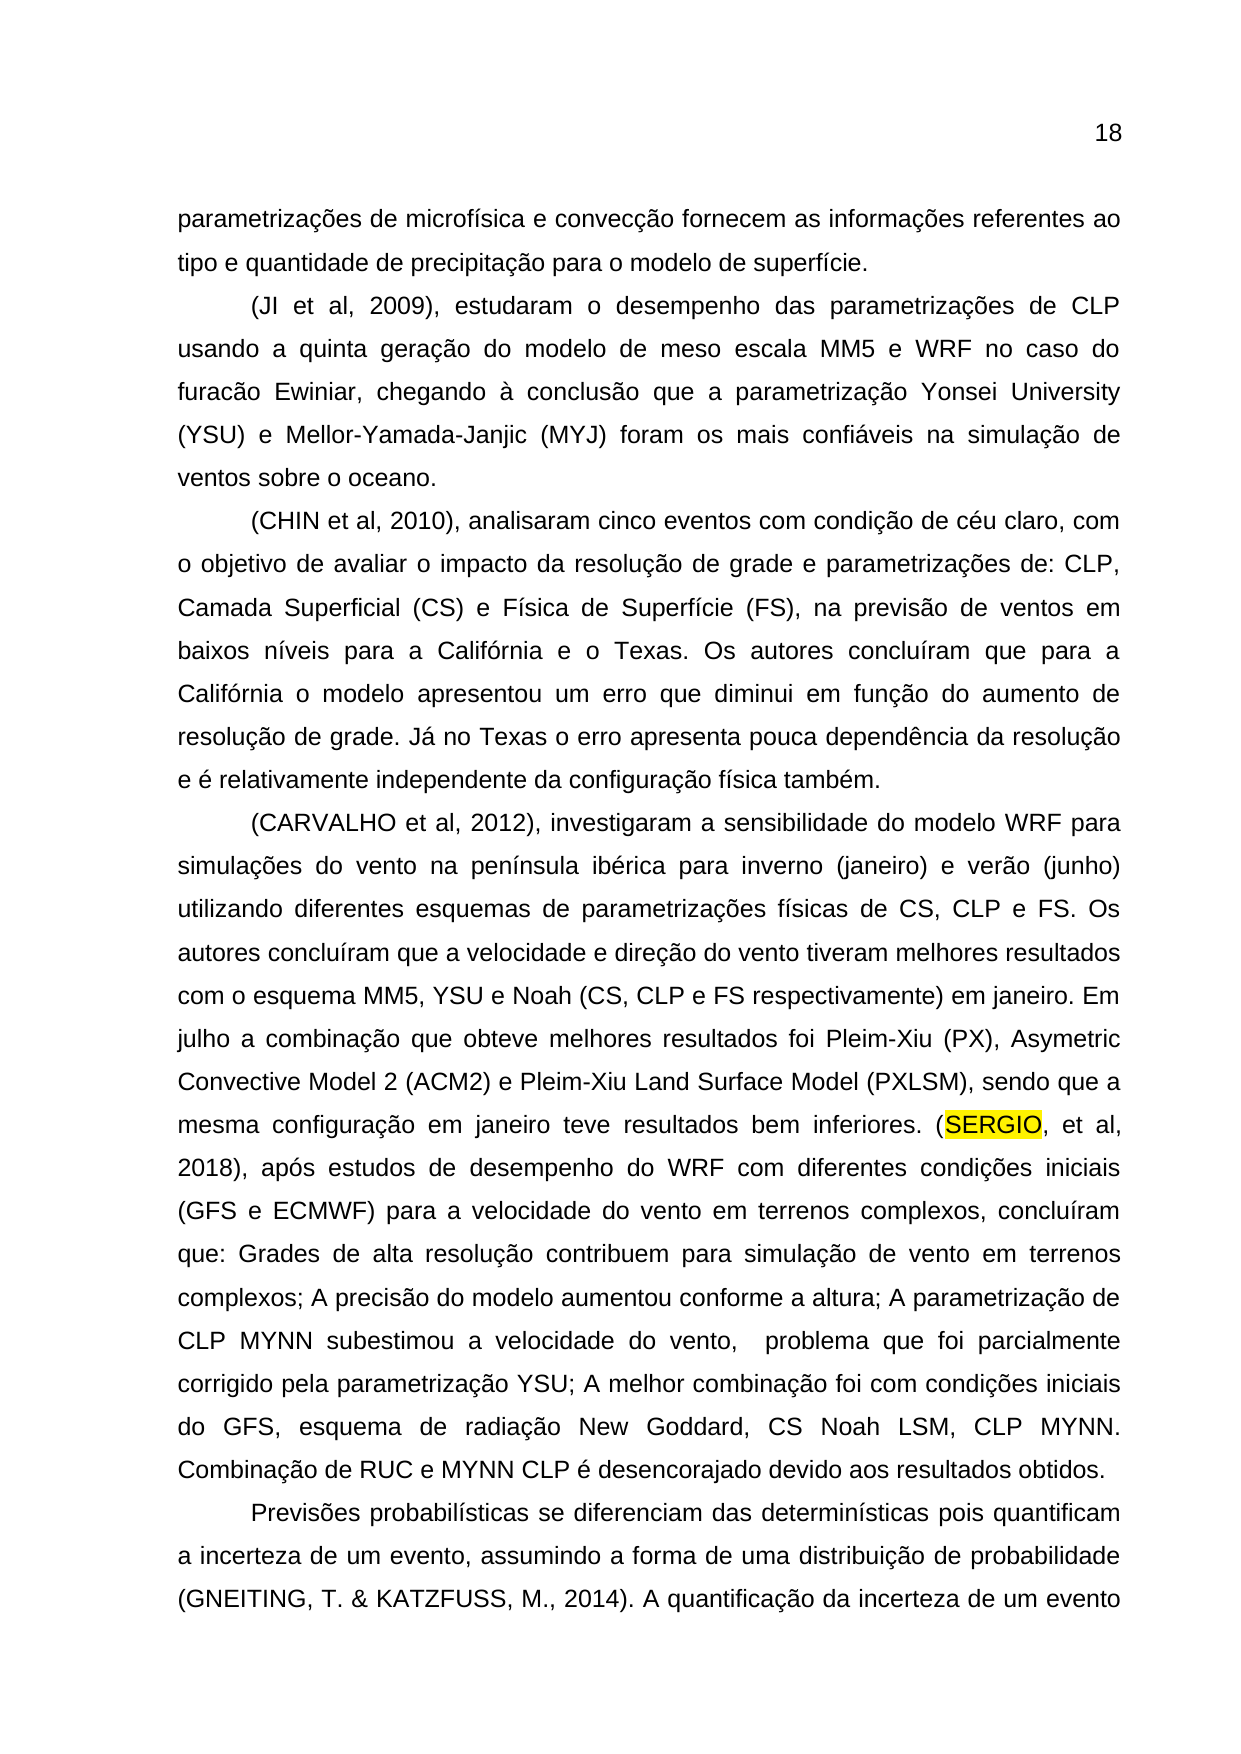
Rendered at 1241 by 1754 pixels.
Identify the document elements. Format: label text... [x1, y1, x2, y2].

text (JI et al, 2009), estudaram o desempenho das parametrizações de CLP usando a quinta geração do modelo de meso escala MM5 e WRF no caso do furacão Ewiniar, chegando à conclusão que a parametrização Yonsei University (YSU) e Mellor-Yamada-Janjic (MYJ) foram os mais confiáveis na simulação de ventos sobre o oceano. [177, 291, 1122, 492]
text Previsões probabilísticas se diferenciam das determinísticas pois quantificam a incerteza de um evento, assumindo a forma de uma distribuição de probabilidade (GNEITING, T. & KATZFUSS, M., 2014). A quantificação da incerteza de um evento [177, 1498, 1122, 1613]
text parametrizações de microfísica e convecção fornecem as informações referentes ao tipo e quantidade de precipitação para o modelo de superfície. [177, 204, 1122, 276]
text (CHIN et al, 2010), analisaram cinco eventos com condição de céu claro, com o objetivo de avaliar o impacto da resolução de grade e parametrizações de: CLP, Camada Superficial (CS) e Física de Superfície (FS), na previsão de ventos em baixos níveis para a Califórnia e o Texas. Os autores concluíram que para a Califórnia o modelo apresentou um erro que diminui em função do aumento de resolução de grade. Já no Texas o erro apresenta pouca dependência da resolução e é relativamente independente da configuração física também. [177, 506, 1122, 794]
text (CARVALHO et al, 2012), investigaram a sensibilidade do modelo WRF para simulações do vento na península ibérica para inverno (janeiro) e verão (junho) utilizando diferentes esquemas de parametrizações físicas de CS, CLP e FS. Os autores concluíram que a velocidade e direção do vento tiveram melhores resultados com o esquema MM5, YSU e Noah (CS, CLP e FS respectivamente) em janeiro. Em julho a combinação que obteve melhores resultados foi Pleim-Xiu (PX), Asymetric Convective Model 2 (ACM2) e Pleim-Xiu Land Surface Model (PXLSM), sendo que a mesma configuração em janeiro teve resultados bem inferiores. (SERGIO, et al, 2018), após estudos de desempenho do WRF com diferentes condições iniciais (GFS e ECMWF) para a velocidade do vento em terrenos complexos, concluíram que: Grades de alta resolução contribuem para simulação de vento em terrenos complexos; A precisão do modelo aumentou conforme a altura; A parametrização de CLP MYNN subestimou a velocidade do vento, problema que foi parcialmente corrigido pela parametrização YSU; A melhor combinação foi com condições iniciais do GFS, esquema de radiação New Goddard, CS Noah LSM, CLP MYNN. Combinação de RUC e MYNN CLP é desencorajado devido aos resultados obtidos. [177, 808, 1122, 1484]
